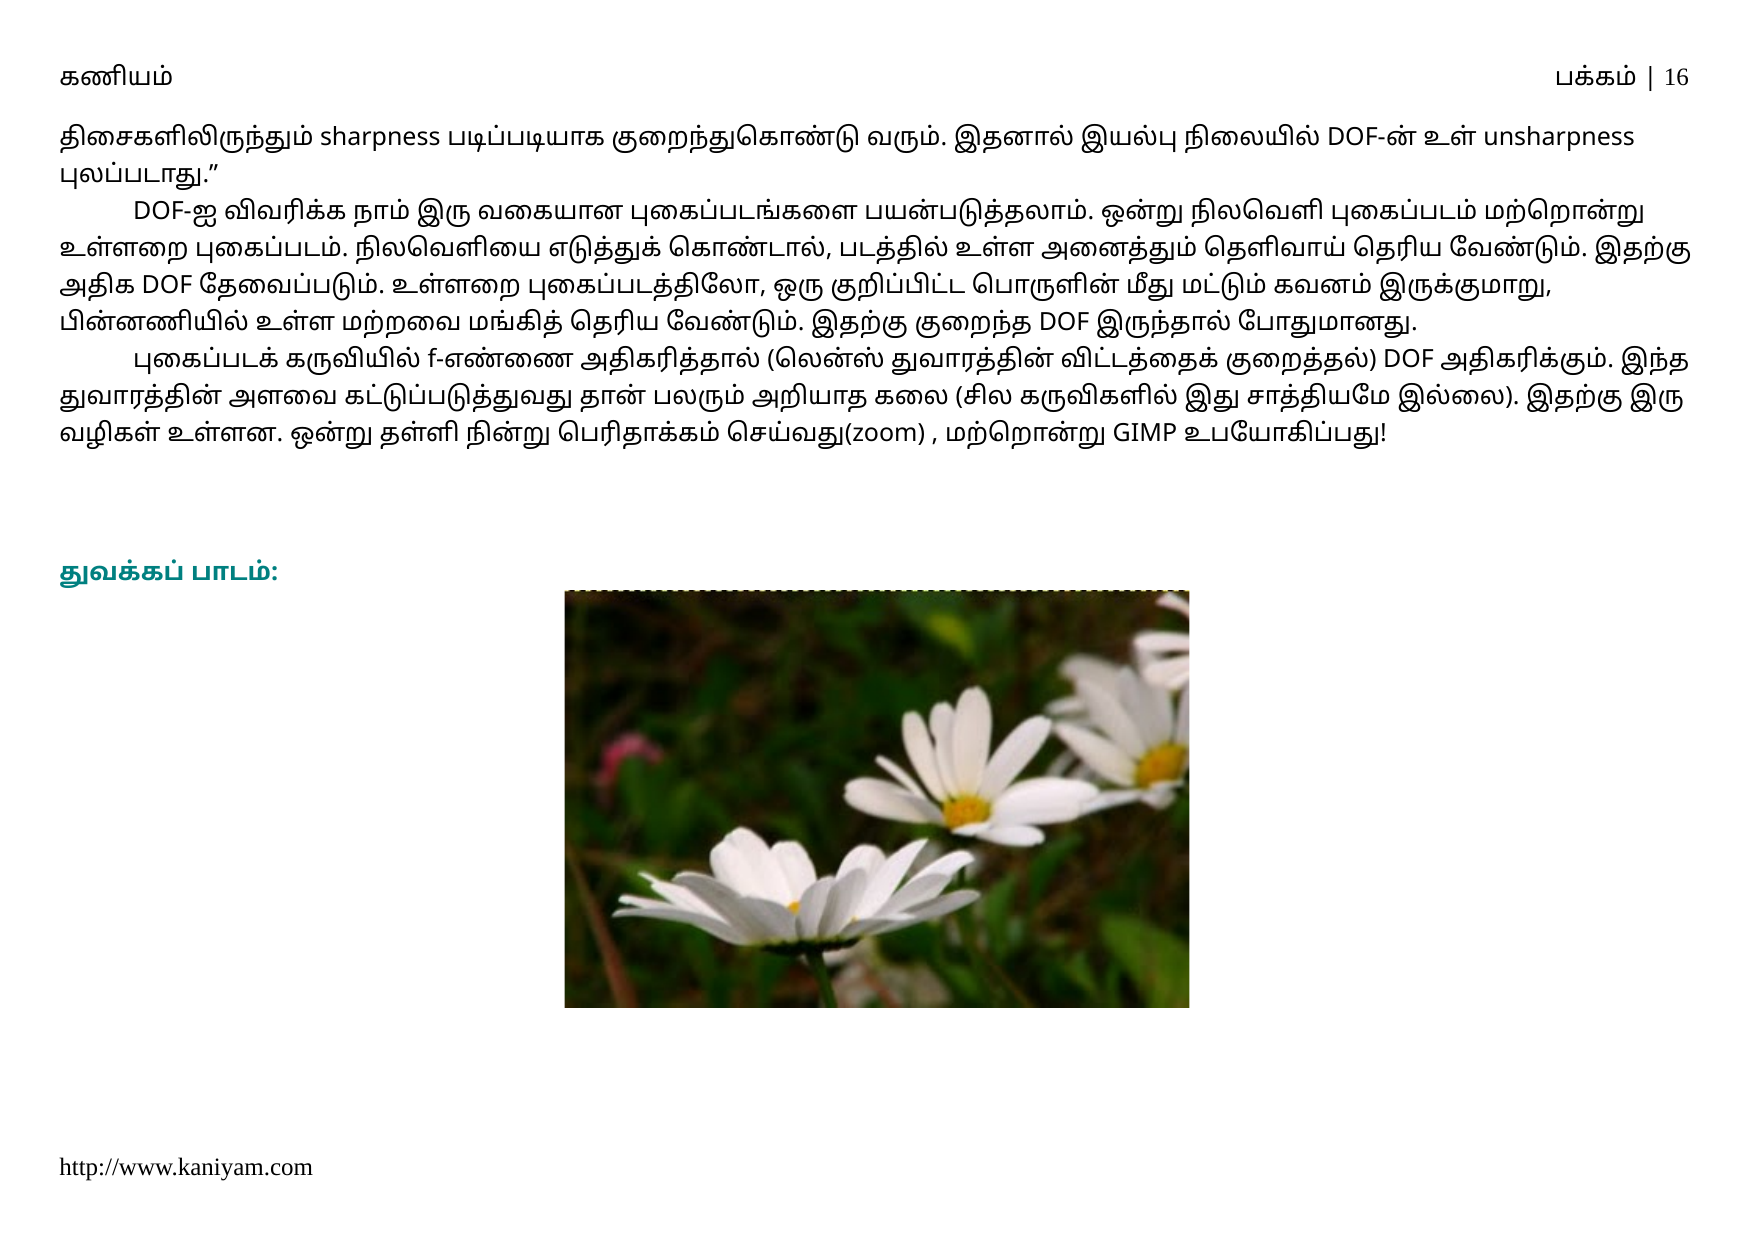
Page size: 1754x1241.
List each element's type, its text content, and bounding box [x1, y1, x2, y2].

text துவக்கப் பாடம்: [59, 553, 1695, 591]
text திசைகளிலிருந்தும் sharpness படிப்படியாக குறைந்துகொண்டு வரும். இதனால் இயல்பு நிலையில் DOF-ன் உள் unsharpness புலப்படாது.” [59, 118, 1695, 192]
text DOF-ஐ விவரிக்க நாம் இரு வகையான புகைப்படங்களை பயன்படுத்தலாம். ஒன்று நிலவெளி புகைப்படம் மற்றொன்று உள்ளறை புகைப்படம். நிலவெளியை எடுத்துக் கொண்டால், படத்தில் உள்ள அனைத்தும் தெளிவாய் தெரிய வேண்டும். இதற்கு அதிக DOF தேவைப்படும். உள்ளறை புகைப்படத்திலோ, ஒரு குறிப்பிட்ட பொருளின் மீது மட்டும் கவனம் இருக்குமாறு, பின்னணியில் உள்ள மற்றவை மங்கித் தெரிய வேண்டும். இதற்கு குறைந்த DOF இருந்தால் போதுமானது. [59, 192, 1695, 340]
text புகைப்படக் கருவியில் f-எண்ணை அதிகரித்தால் (லென்ஸ் துவாரத்தின் விட்டத்தைக் குறைத்தல்) DOF அதிகரிக்கும். இந்த துவாரத்தின் அளவை கட்டுப்படுத்துவது தான் பலரும் அறியாத கலை (சில கருவிகளில் இது சாத்தியமே இல்லை). இதற்கு இரு வழிகள் உள்ளன. ஒன்று தள்ளி நின்று பெரிதாக்கம் செய்வது(zoom) , மற்றொன்று GIMP உபயோகிப்பது! [59, 340, 1695, 451]
picture [564, 590, 1190, 1008]
